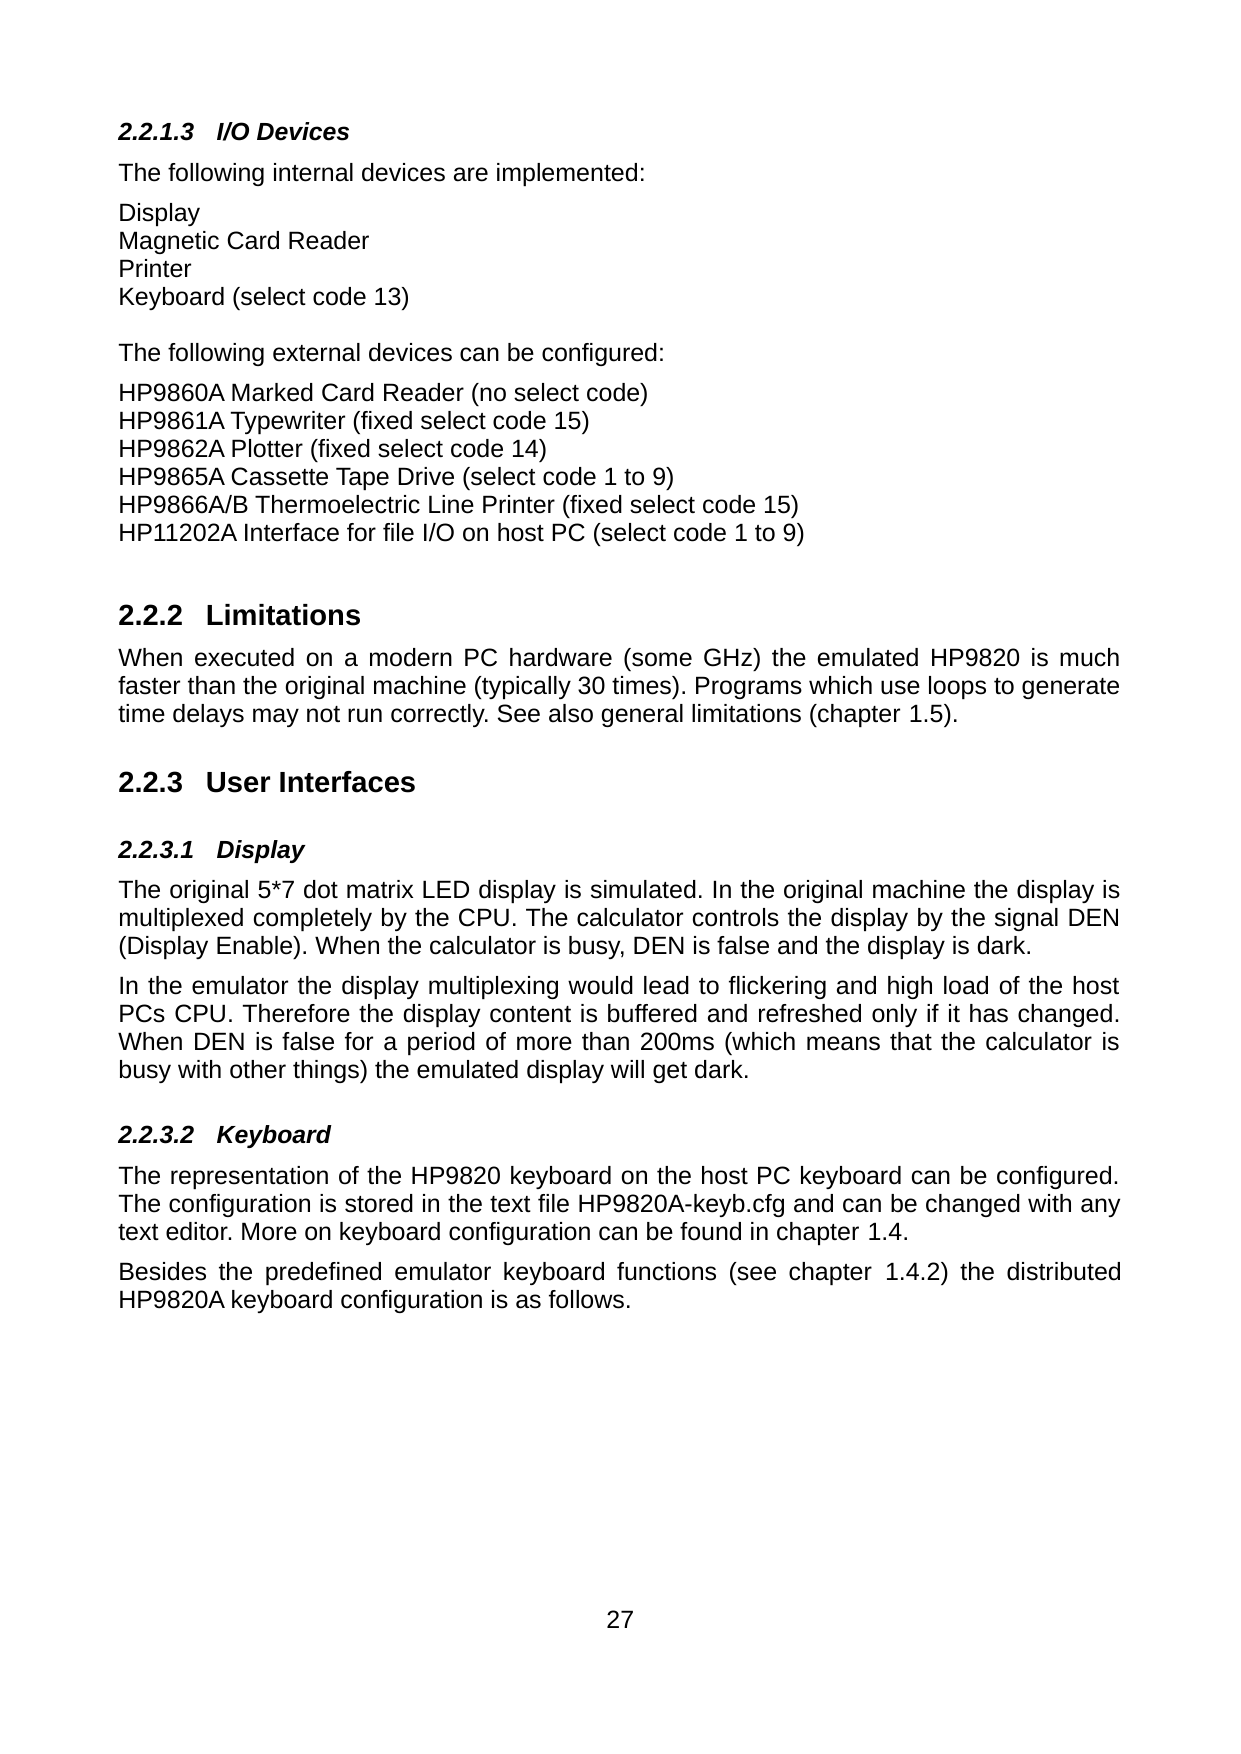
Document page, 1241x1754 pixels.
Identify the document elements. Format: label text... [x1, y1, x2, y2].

text Printer [118, 254, 1122, 282]
text HP9861A Typewriter (fixed select code 15) [118, 407, 1122, 434]
subtitle User Interfaces [118, 766, 1122, 798]
subtitle Keyboard [118, 1121, 1122, 1149]
text The following external devices can be configured: [118, 338, 1122, 366]
text HP11202A Interface for file I/O on host PC (select code 1 to 9) [118, 518, 1122, 546]
text The representation of the HP9820 keyboard on the host PC keyboard can be configured. The configuration is stored in the text file HP9820A-keyb.cfg and can be changed with any text editor. More on keyboard configuration can be found in chapter 1.4. [118, 1161, 1122, 1245]
text HP9865A Cassette Tape Drive (select code 1 to 9) [118, 462, 1122, 490]
text In the emulator the display multiplexing would lead to flickering and high load of the host PCs CPU. Therefore the display content is buffered and refreshed only if it has changed. When DEN is false for a period of more than 200ms (which means that the calculator is busy with other things) the emulated display will get dark. [118, 972, 1122, 1084]
text Besides the predefined emulator keyboard functions (see chapter 1.4.2) the distributed HP9820A keyboard configuration is as follows. [118, 1258, 1122, 1313]
text Display [118, 199, 1122, 227]
subtitle Limitations [118, 599, 1122, 632]
text When executed on a modern PC hardware (some GHz) the emulated HP9820 is much faster than the original machine (typically 30 times). Programs which use loops to generate time delays may not run correctly. See also general limitations (chapter 1.5). [118, 644, 1122, 728]
text Magnetic Card Reader [118, 227, 1122, 254]
text HP9860A Marked Card Reader (no select code) [118, 379, 1122, 407]
subtitle I/O Devices [118, 118, 1122, 146]
subtitle Display [118, 836, 1122, 863]
text HP9866A/B Thermoelectric Line Printer (fixed select code 15) [118, 490, 1122, 518]
text The original 5*7 dot matrix LED display is simulated. In the original machine the display is multiplexed completely by the CPU. The calculator controls the display by the signal DEN (Display Enable). When the calculator is busy, DEN is false and the display is dark. [118, 876, 1122, 959]
text The following internal devices are implemented: [118, 158, 1122, 186]
text Keyboard (select code 13) [118, 282, 1122, 310]
text HP9862A Plotter (fixed select code 14) [118, 434, 1122, 462]
